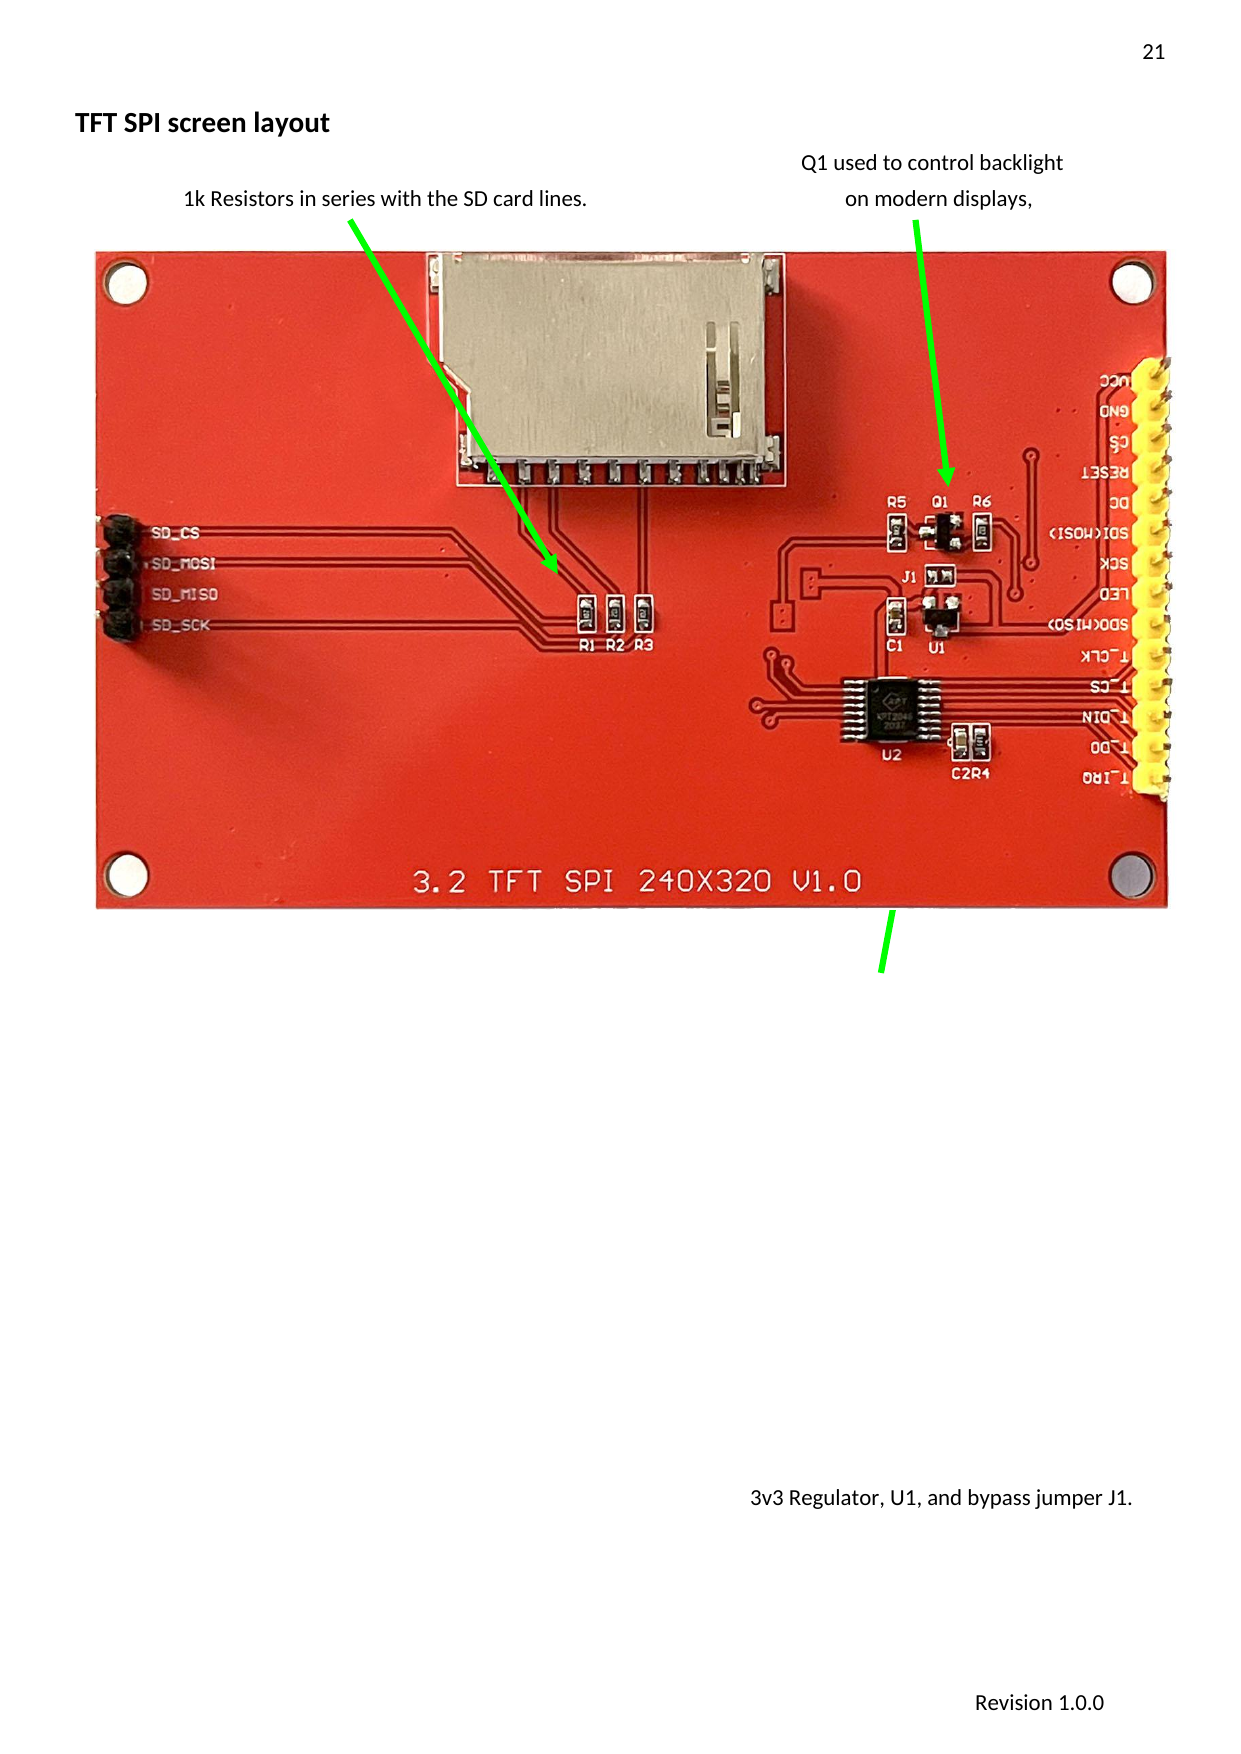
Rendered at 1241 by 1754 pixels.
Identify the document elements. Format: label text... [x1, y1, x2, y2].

text Q1 used to control backlight [75, 148, 1165, 176]
picture [93, 249, 1184, 910]
subtitle TFT SPI screen layout [75, 104, 1165, 140]
text 1k Resistors in series with the SD card lines. on modern displays, [1012, 195, 1165, 209]
text 3v3 Regulator, U1, and bypass jumper J1. [675, 1483, 1165, 1511]
text 1k Resistors in series with the SD card lines. on modern displays, [75, 195, 981, 209]
